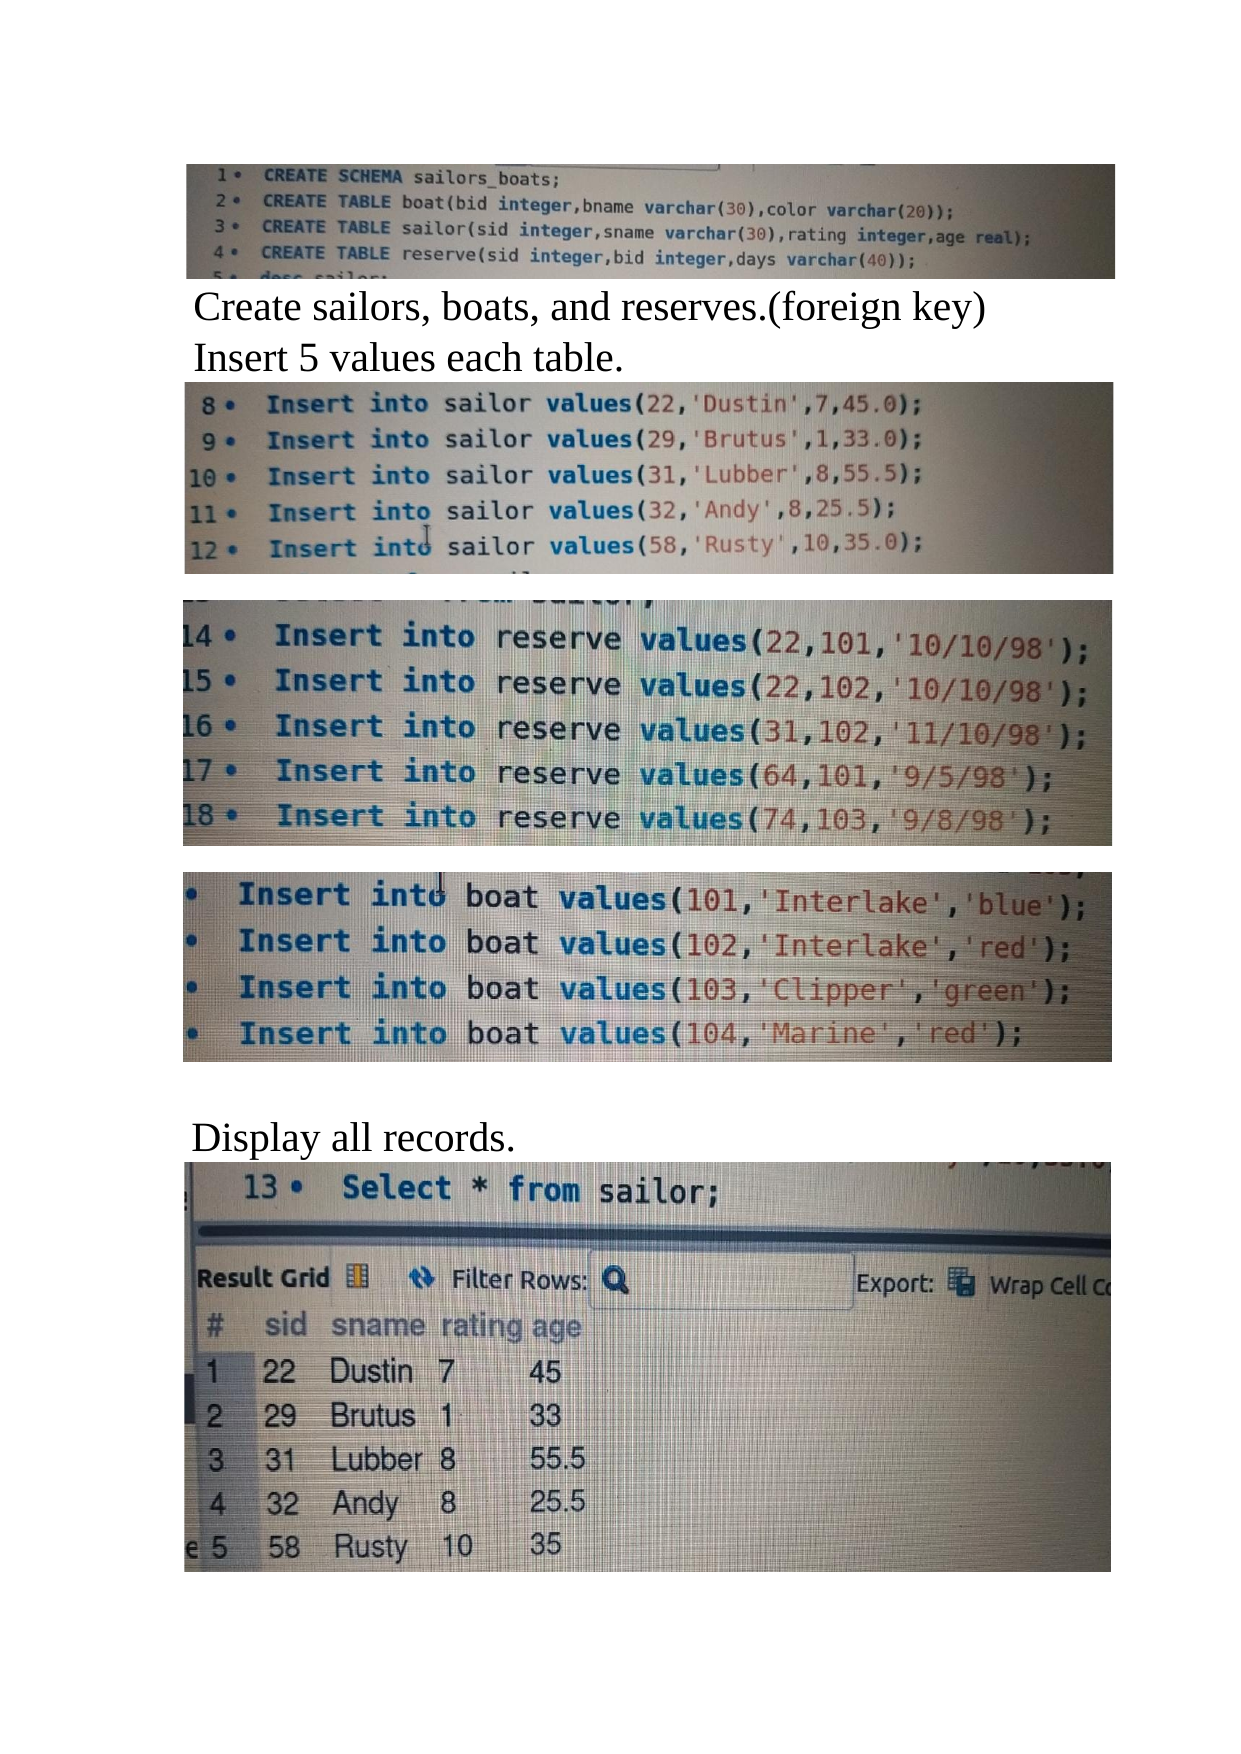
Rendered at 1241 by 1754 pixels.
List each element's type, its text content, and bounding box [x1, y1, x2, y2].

list Create sailors, boats, and reserves.(foreign key) [156, 118, 1122, 329]
list Insert 5 values each table. [156, 332, 1122, 380]
picture [183, 872, 1112, 1062]
list Display all records. [118, 1112, 1122, 1160]
picture [183, 600, 1113, 846]
picture [184, 382, 1114, 574]
picture [184, 1162, 1111, 1572]
picture [186, 164, 1116, 279]
